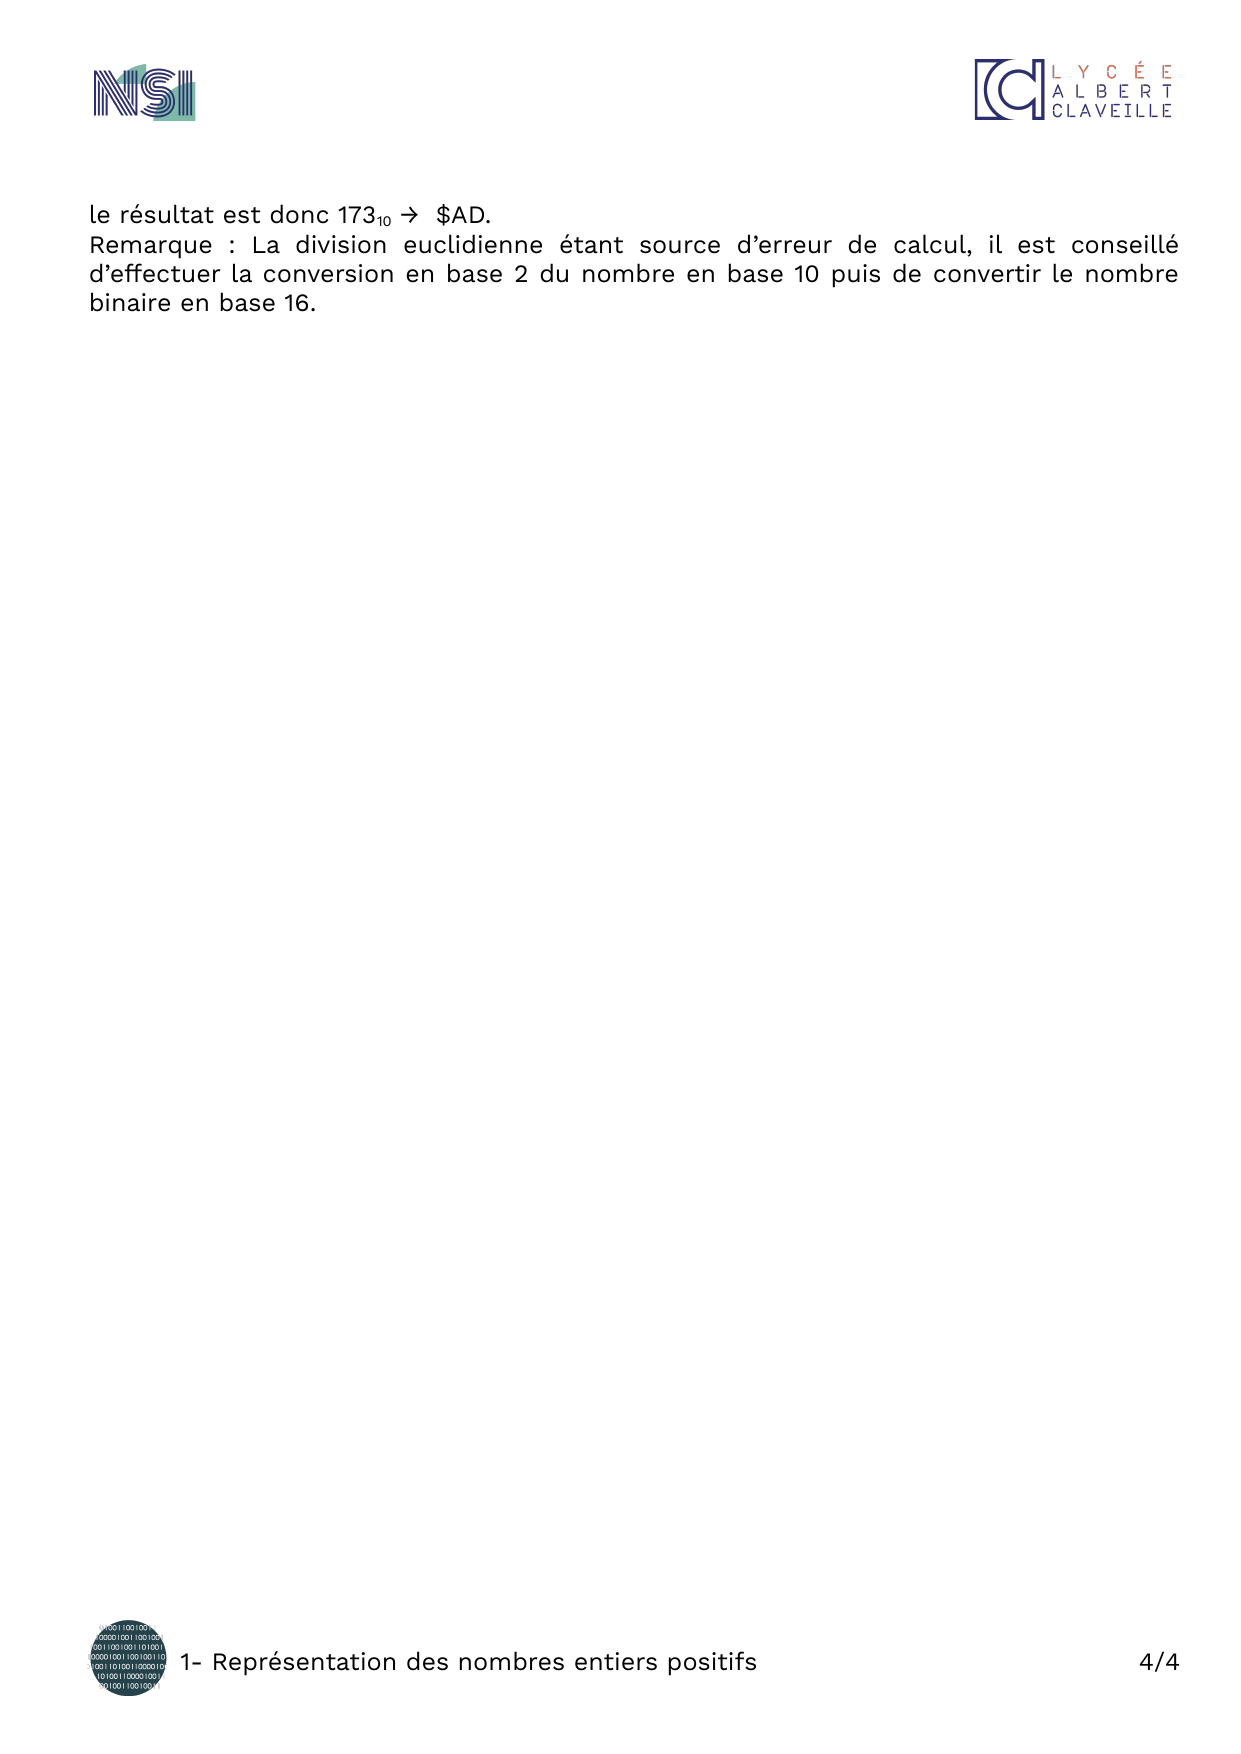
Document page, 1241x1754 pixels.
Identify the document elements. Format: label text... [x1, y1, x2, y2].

picture [94, 64, 196, 121]
picture [87, 1620, 168, 1696]
text Remarque : La division euclidienne étant source d’erreur de calcul, il est conseillé d’effectuer la conversion en base 2 du nombre en base 10 puis de convertir le nombre binaire en base 16. [88, 230, 1181, 318]
picture [974, 59, 1172, 120]
text le résultat est donc 17310 → $AD. [88, 200, 1181, 230]
